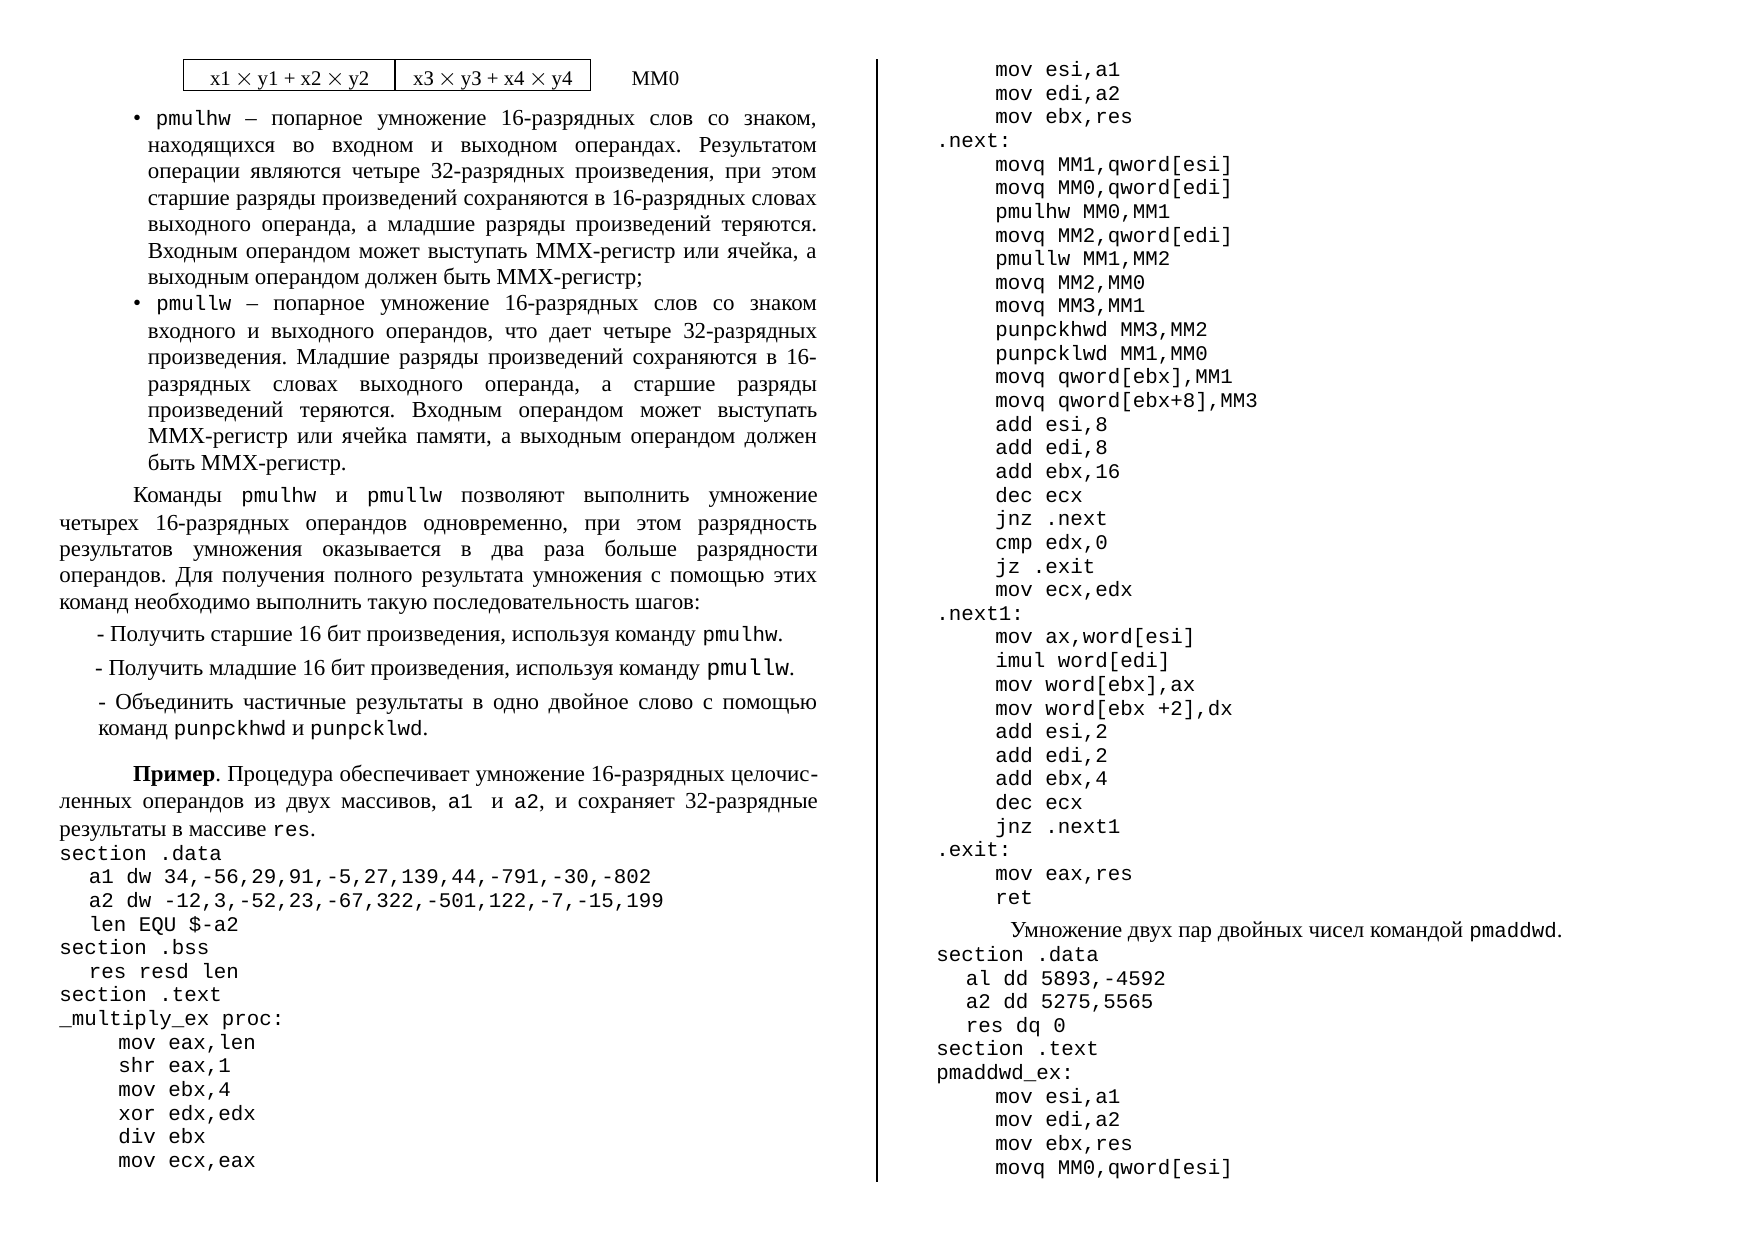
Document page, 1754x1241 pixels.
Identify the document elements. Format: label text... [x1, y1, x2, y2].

list - Объединить частичные результаты в одно двойное слово с помощью ко­манд punpckhwd и punpcklwd. [61, 688, 818, 742]
text a2 dw -12,3,-52,23,-67,322,-501,122,-7,-15,199 [59, 890, 818, 913]
text section .text [936, 1038, 1695, 1062]
text add ebx,16 [936, 461, 1695, 485]
text pmullw MM1,MM2 [936, 248, 1695, 272]
text section .bss [59, 937, 818, 961]
text cmp edx,0 [936, 532, 1695, 556]
text movq MM1,qword[esi] [936, 154, 1695, 177]
text add edi,2 [936, 745, 1695, 768]
text .next1: [936, 603, 1695, 627]
text mov edi,a2 [936, 83, 1695, 106]
table_cell х1  у1 + х2  у2 [184, 60, 394, 90]
text movq MM2,MM0 [936, 272, 1695, 296]
text movq MM0,qword[esi] [936, 1157, 1695, 1180]
list - Получить старшие 16 бит произведения, используя команду pmulhw. [59, 620, 818, 648]
text mov eax,res [936, 863, 1695, 887]
text section .text [59, 984, 818, 1008]
text mov ax,word[esi] [936, 627, 1695, 650]
text movq ММЗ,MM1 [936, 296, 1695, 319]
text res resd len [59, 961, 818, 984]
text mov ecx,edx [936, 579, 1695, 603]
text al dd 5893,-4592 [936, 967, 1695, 991]
text add edi,8 [936, 437, 1695, 461]
text • pmullw – попарное умножение 16-разрядных слов со знаком входного и выходного операндов, что дает четыре 32-разрядных произведения. Младшие разряды произведений сохраняются в 16-разрядных словах выходного операнда, а старшие разряды произведений теряются. Входным операндом может выступать ММХ-регистр или ячейка памяти, а выходным операндом должен быть ММХ-регистр. [133, 289, 818, 475]
text movq MM2,qword[edi] [936, 224, 1695, 248]
text .exit: [936, 839, 1695, 863]
text jnz .next1 [936, 816, 1695, 839]
text jz .exit [936, 556, 1695, 579]
text mov ebx,res [936, 106, 1695, 130]
text mov word[ebx],ax [936, 674, 1695, 697]
text div ebx [59, 1126, 818, 1150]
text a2 dd 5275,5565 [936, 991, 1695, 1015]
text ret [936, 887, 1695, 910]
text punpcklwd MM1,MM0 [936, 343, 1695, 366]
text mov ecx,eax [59, 1150, 818, 1174]
text dec ecx [936, 792, 1695, 816]
text mov word[ebx +2],dx [936, 697, 1695, 721]
text mov ebx,res [936, 1133, 1695, 1157]
text a1 dw 34,-56,29,91,-5,27,139,44,-791,-30,-802 [59, 866, 818, 890]
list - Получить младшие 16 бит произведения, используя команду pmullw. [58, 653, 818, 682]
text movq MM0,qword[edi] [936, 177, 1695, 201]
text jnz .next [936, 508, 1695, 532]
text mov esi,a1 [936, 59, 1695, 83]
text add ebx,4 [936, 768, 1695, 792]
table_cell ММ0 [591, 59, 712, 90]
text add esi,2 [936, 721, 1695, 745]
table_cell хЗ  уЗ + х4  у4 [396, 60, 590, 90]
text mov esi,a1 [936, 1086, 1695, 1109]
text punpckhwd ММЗ,MM2 [936, 319, 1695, 343]
text • pmulhw – попарное умножение 16-разрядных слов со знаком, находящихся во входном и выходном операндах. Результатом операции являются четыре 32-разрядных произведения, при этом старшие разряды произведений сохраняются в 16-разрядных словах выходного операнда, а младшие разряды произведений теряются. Входным операндом может выступать ММХ-регистр или ячейка, а выходным операндом должен быть ММХ-регистр; [133, 104, 818, 289]
text len EQU $-a2 [59, 913, 818, 937]
text Команды pmulhw и pmullw позволяют выполнить умножение четырех 16-разряд­ных операндов одновременно, при этом разрядность результатов умножения оказы­вается в два раза больше разрядности операндов. Для получения полного результата умножения с помощью этих команд необходимо выполнить такую последователь­ность шагов: [59, 481, 818, 614]
text pmaddwd_ex: [936, 1062, 1695, 1086]
text dec ecx [936, 485, 1695, 508]
text mov edi,a2 [936, 1109, 1695, 1133]
text Умножение двух пар двойных чисел командой pmaddwd. [936, 916, 1695, 944]
text xor edx,edx [59, 1103, 818, 1126]
table_cell [161, 59, 183, 90]
text .next: [936, 130, 1695, 154]
text section .data [59, 843, 818, 866]
text movq qword[ebx],MM1 [936, 366, 1695, 390]
text Пример. Процедура обеспечивает умножение 16-разрядных целочис­ленных операндов из двух массивов, a1 и а2, и сохраняет 32-разрядные результаты в массиве res. [59, 760, 818, 843]
text pmulhw MM0,MM1 [936, 201, 1695, 224]
text mov eax,len [59, 1032, 818, 1055]
text section .data [936, 944, 1695, 967]
text imul word[edi] [936, 650, 1695, 674]
text shr eax,1 [59, 1055, 818, 1079]
text movq qword[ebx+8],MM3 [936, 390, 1695, 414]
text _multiply_ex proc: [59, 1008, 818, 1032]
text add esi,8 [936, 414, 1695, 437]
text mov ebx,4 [59, 1079, 818, 1103]
text res dq 0 [936, 1015, 1695, 1038]
